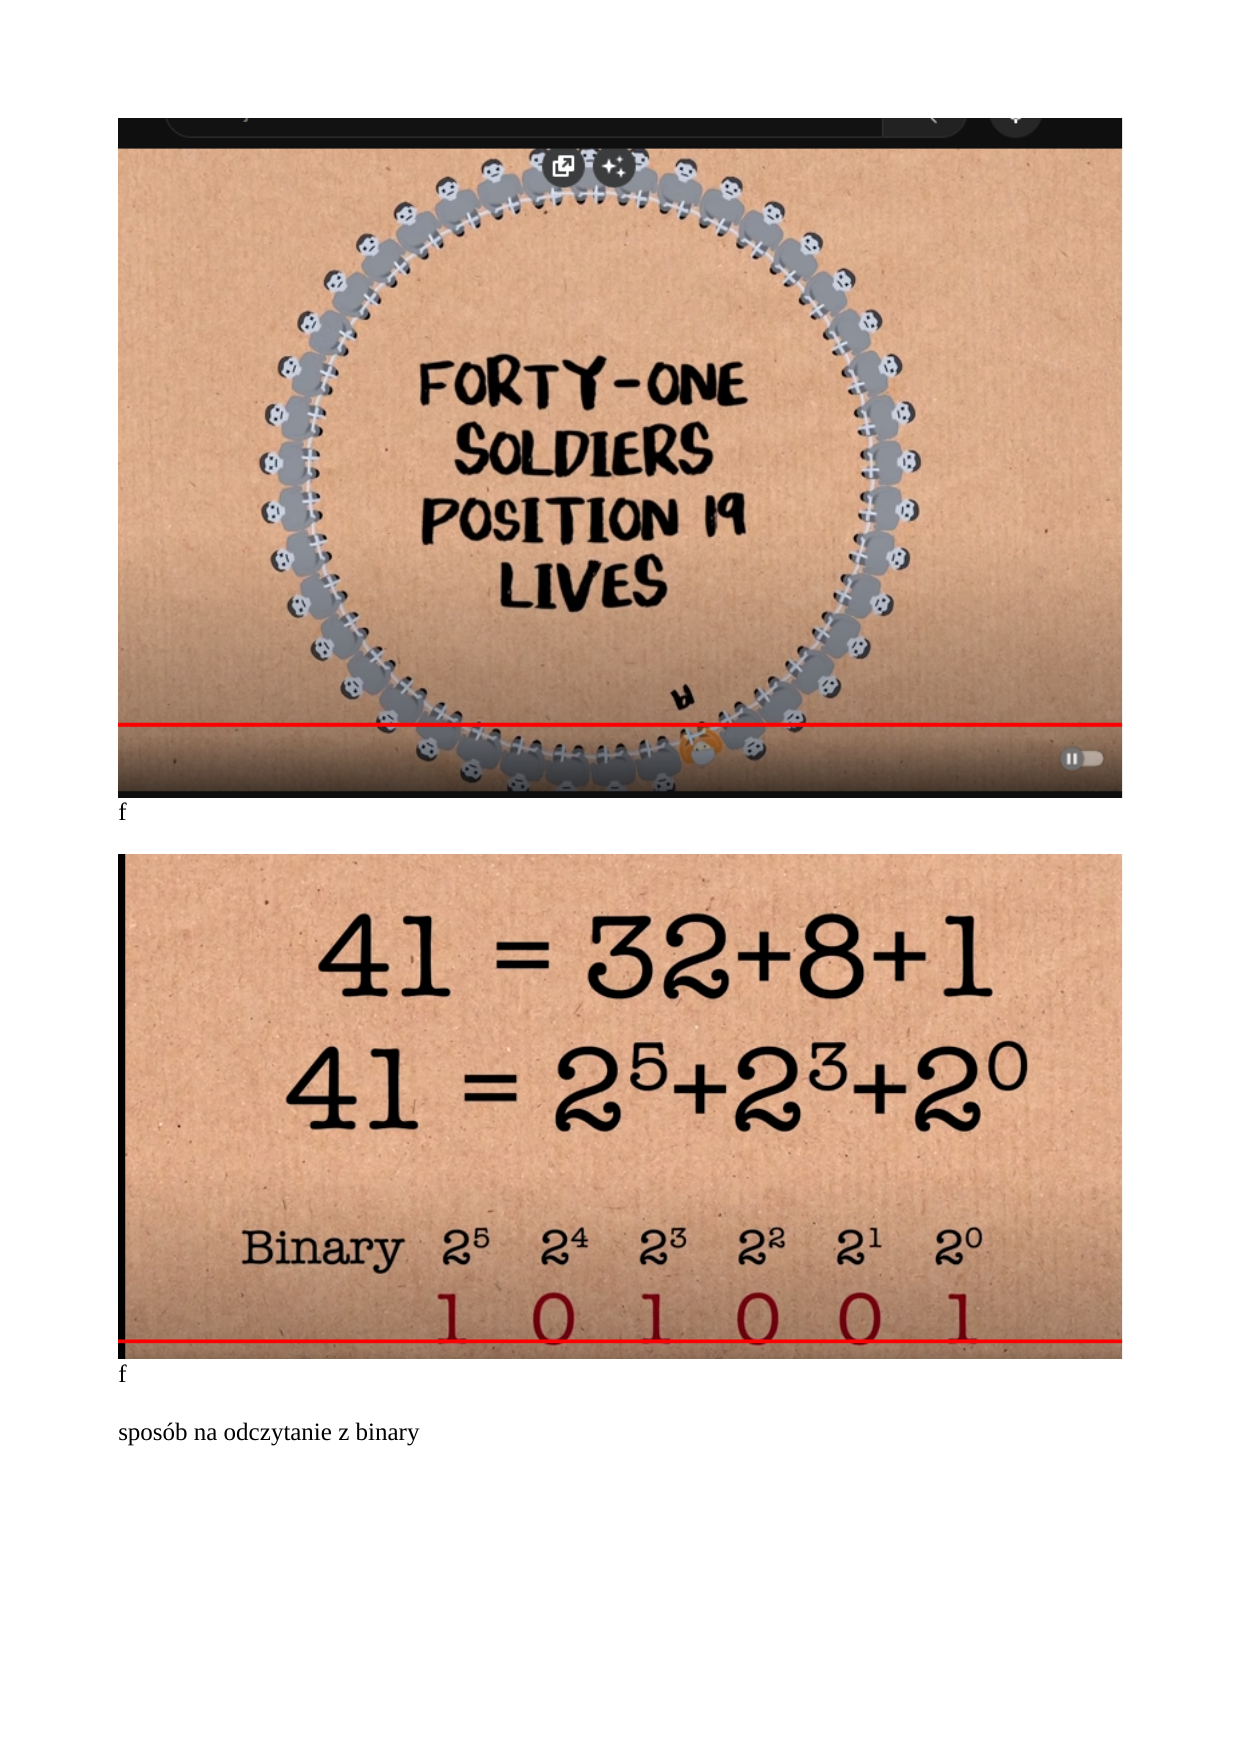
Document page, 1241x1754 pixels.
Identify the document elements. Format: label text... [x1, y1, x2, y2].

text f [118, 798, 1122, 826]
picture [118, 854, 1123, 1359]
picture [118, 118, 1123, 798]
text f [118, 1359, 1122, 1388]
text sposób na odczytanie z binary [118, 1417, 1122, 1445]
